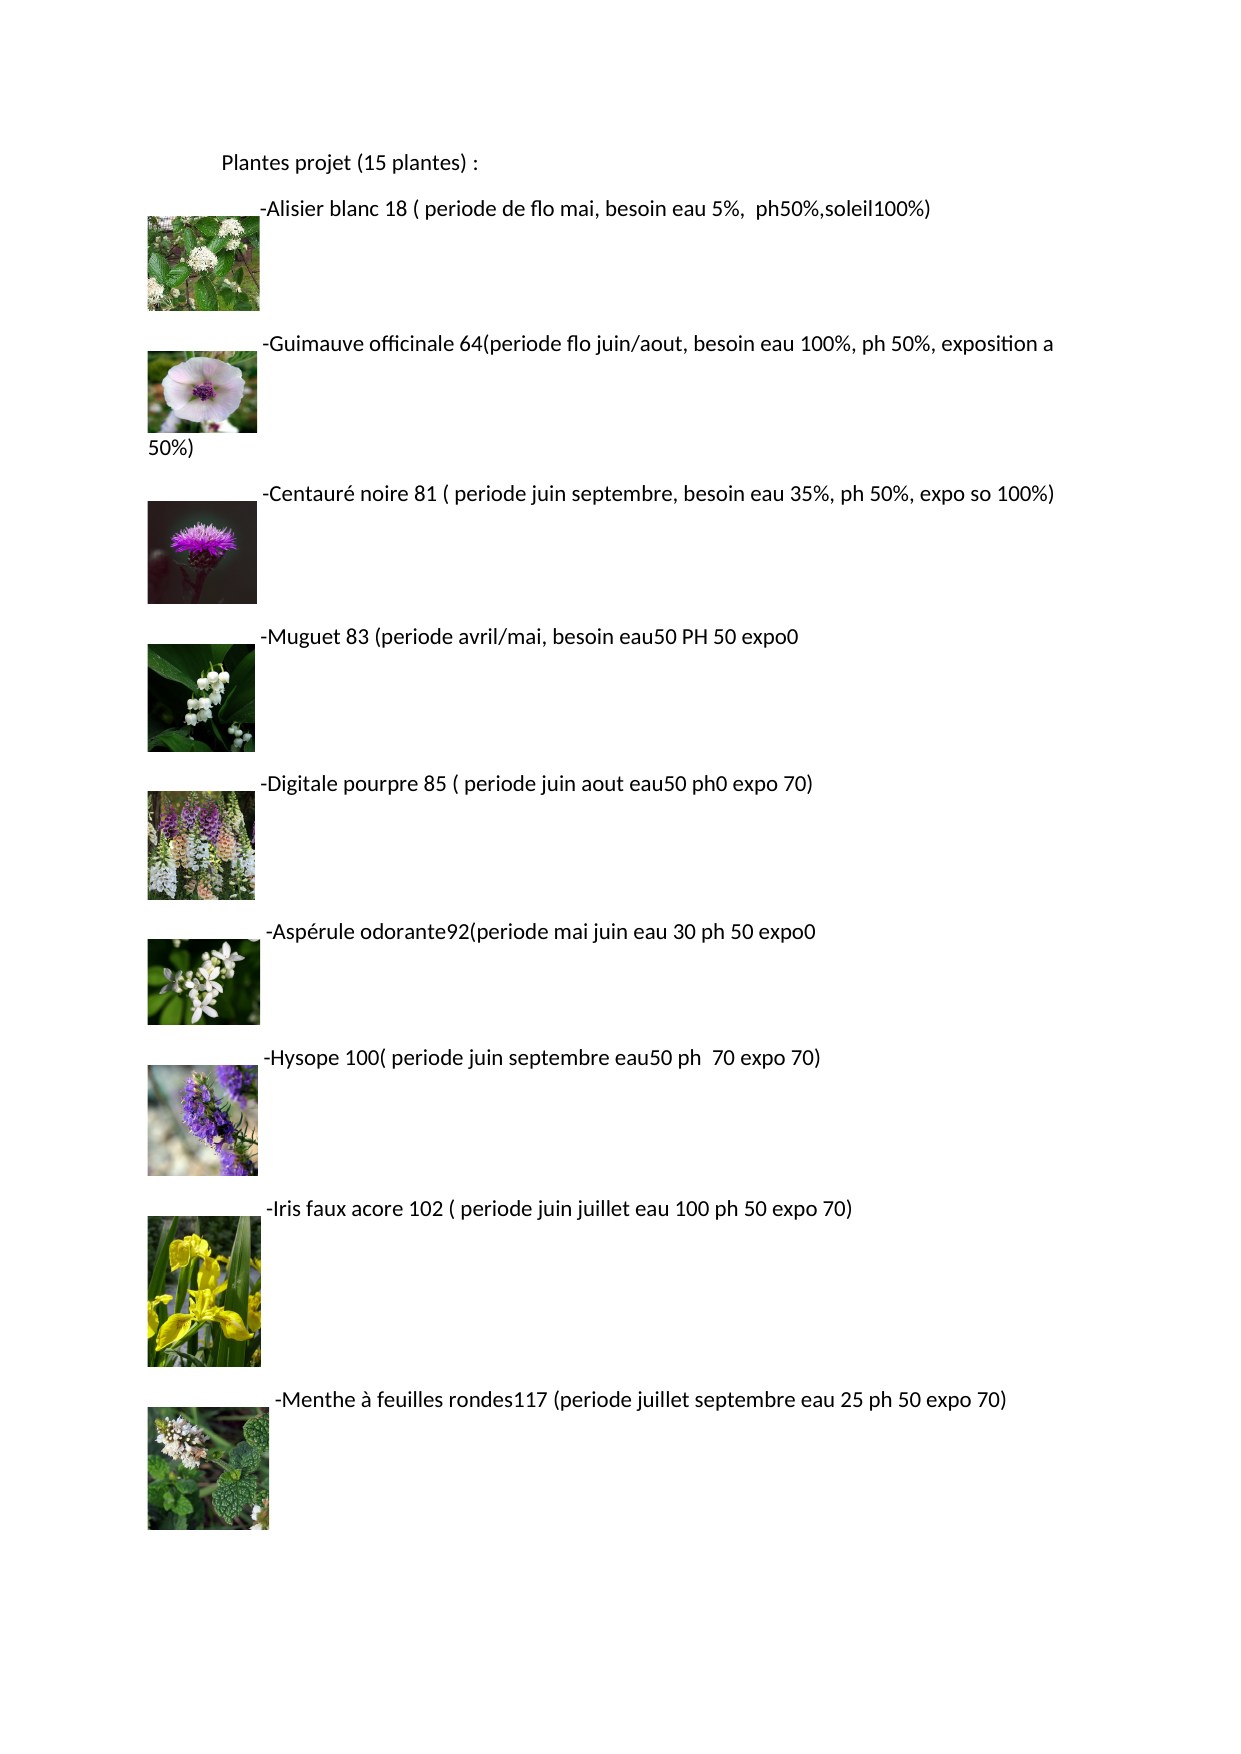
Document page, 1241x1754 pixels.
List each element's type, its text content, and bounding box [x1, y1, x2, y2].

text -Alisier blanc 18 ( periode de flo mai, besoin eau 5%, ph50%,soleil100%) [148, 194, 1093, 311]
text -Aspérule odorante92(periode mai juin eau 30 ph 50 expo0 [148, 917, 1093, 1025]
text -Digitale pourpre 85 ( periode juin aout eau50 ph0 expo 70) [148, 769, 1093, 899]
text -Centauré noire 81 ( periode juin septembre, besoin eau 35%, ph 50%, expo so 100%) [148, 479, 1093, 604]
text -Iris faux acore 102 ( periode juin juillet eau 100 ph 50 expo 70) [148, 1194, 1093, 1367]
text -Hysope 100( periode juin septembre eau50 ph 70 expo 70) [148, 1043, 1093, 1176]
text Plantes projet (15 plantes) : [148, 148, 1093, 176]
text -Muguet 83 (periode avril/mai, besoin eau50 PH 50 expo0 [148, 622, 1093, 752]
text -Guimauve officinale 64(periode flo juin/aout, besoin eau 100%, ph 50%, exposition a 50%) [148, 329, 1093, 462]
text -Menthe à feuilles rondes117 (periode juillet septembre eau 25 ph 50 expo 70) [148, 1385, 1093, 1530]
